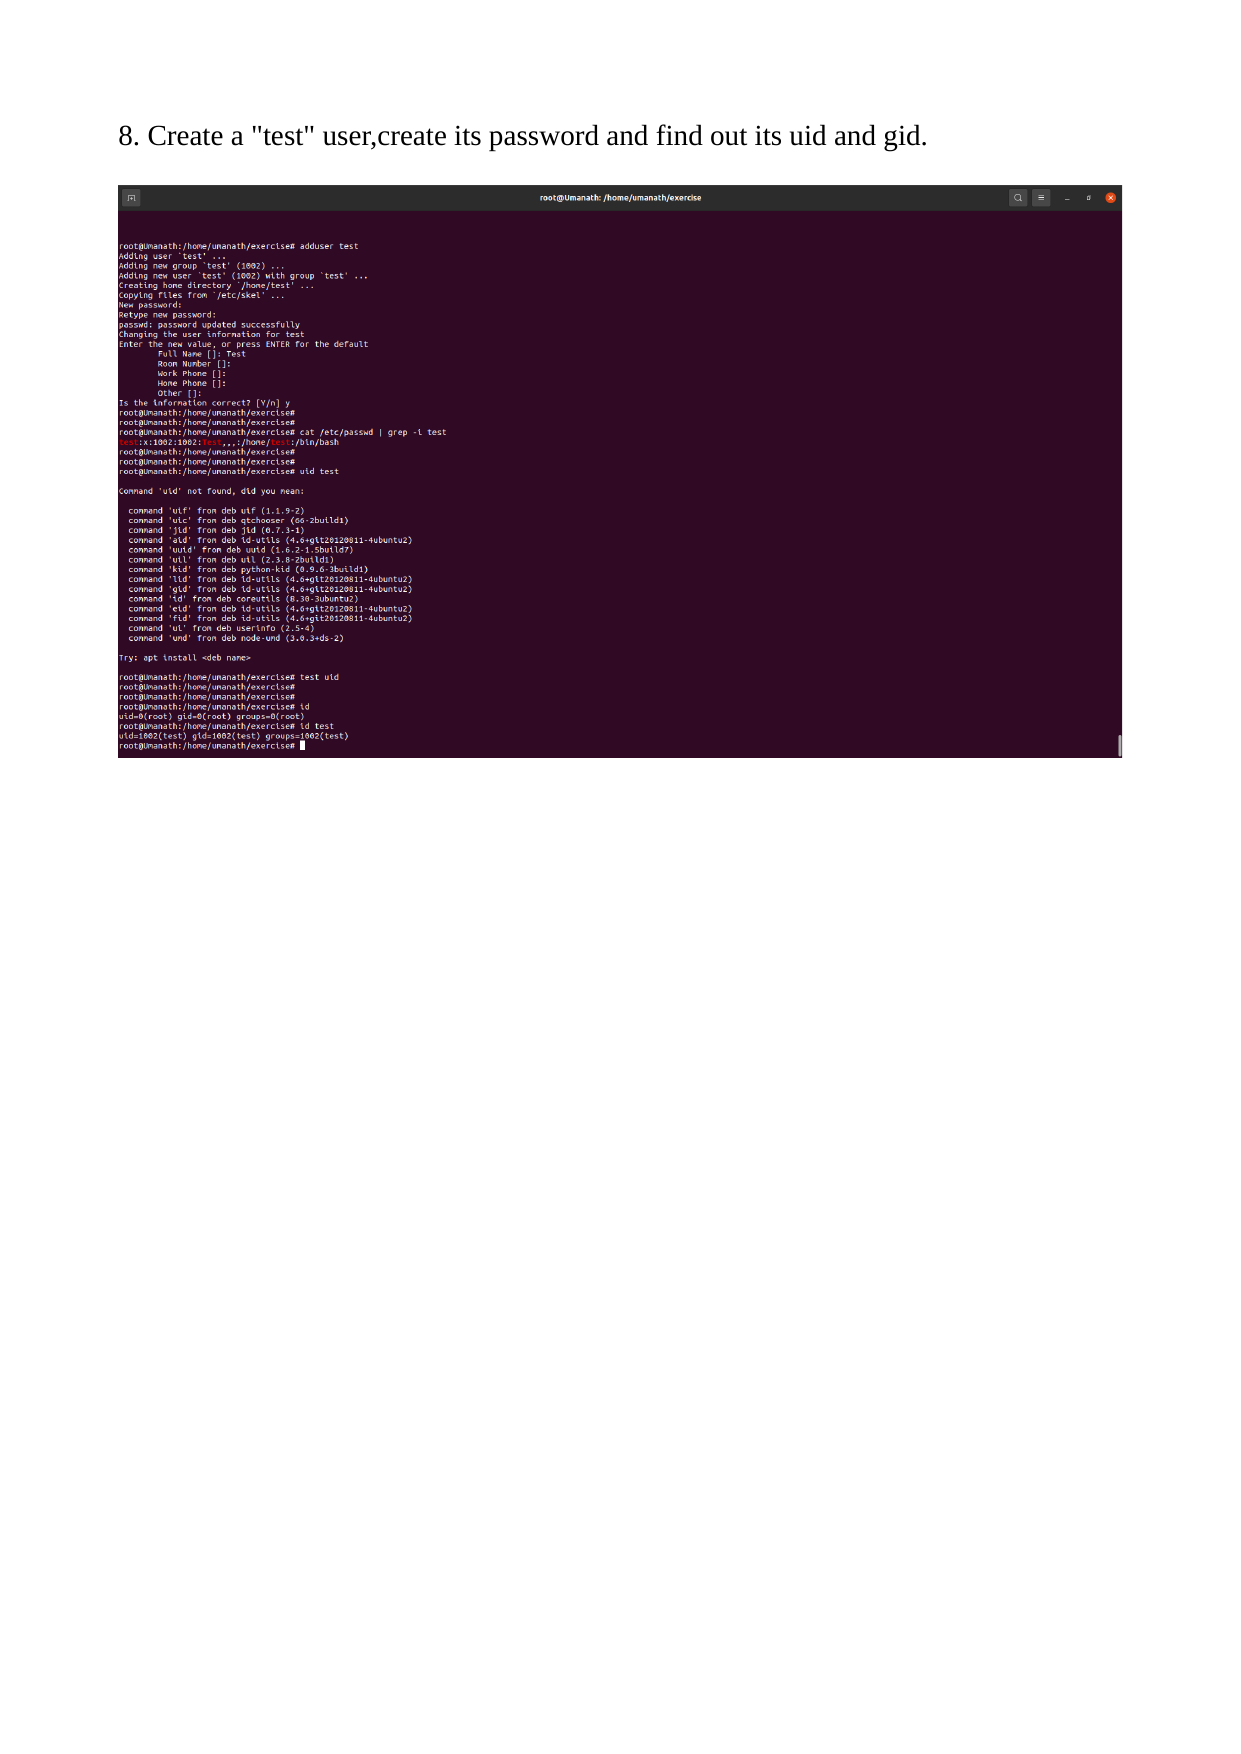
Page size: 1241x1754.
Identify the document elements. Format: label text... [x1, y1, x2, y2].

text 8. Create a "test" user,create its password and find out its uid and gid. [118, 118, 1122, 152]
picture [118, 185, 1123, 758]
